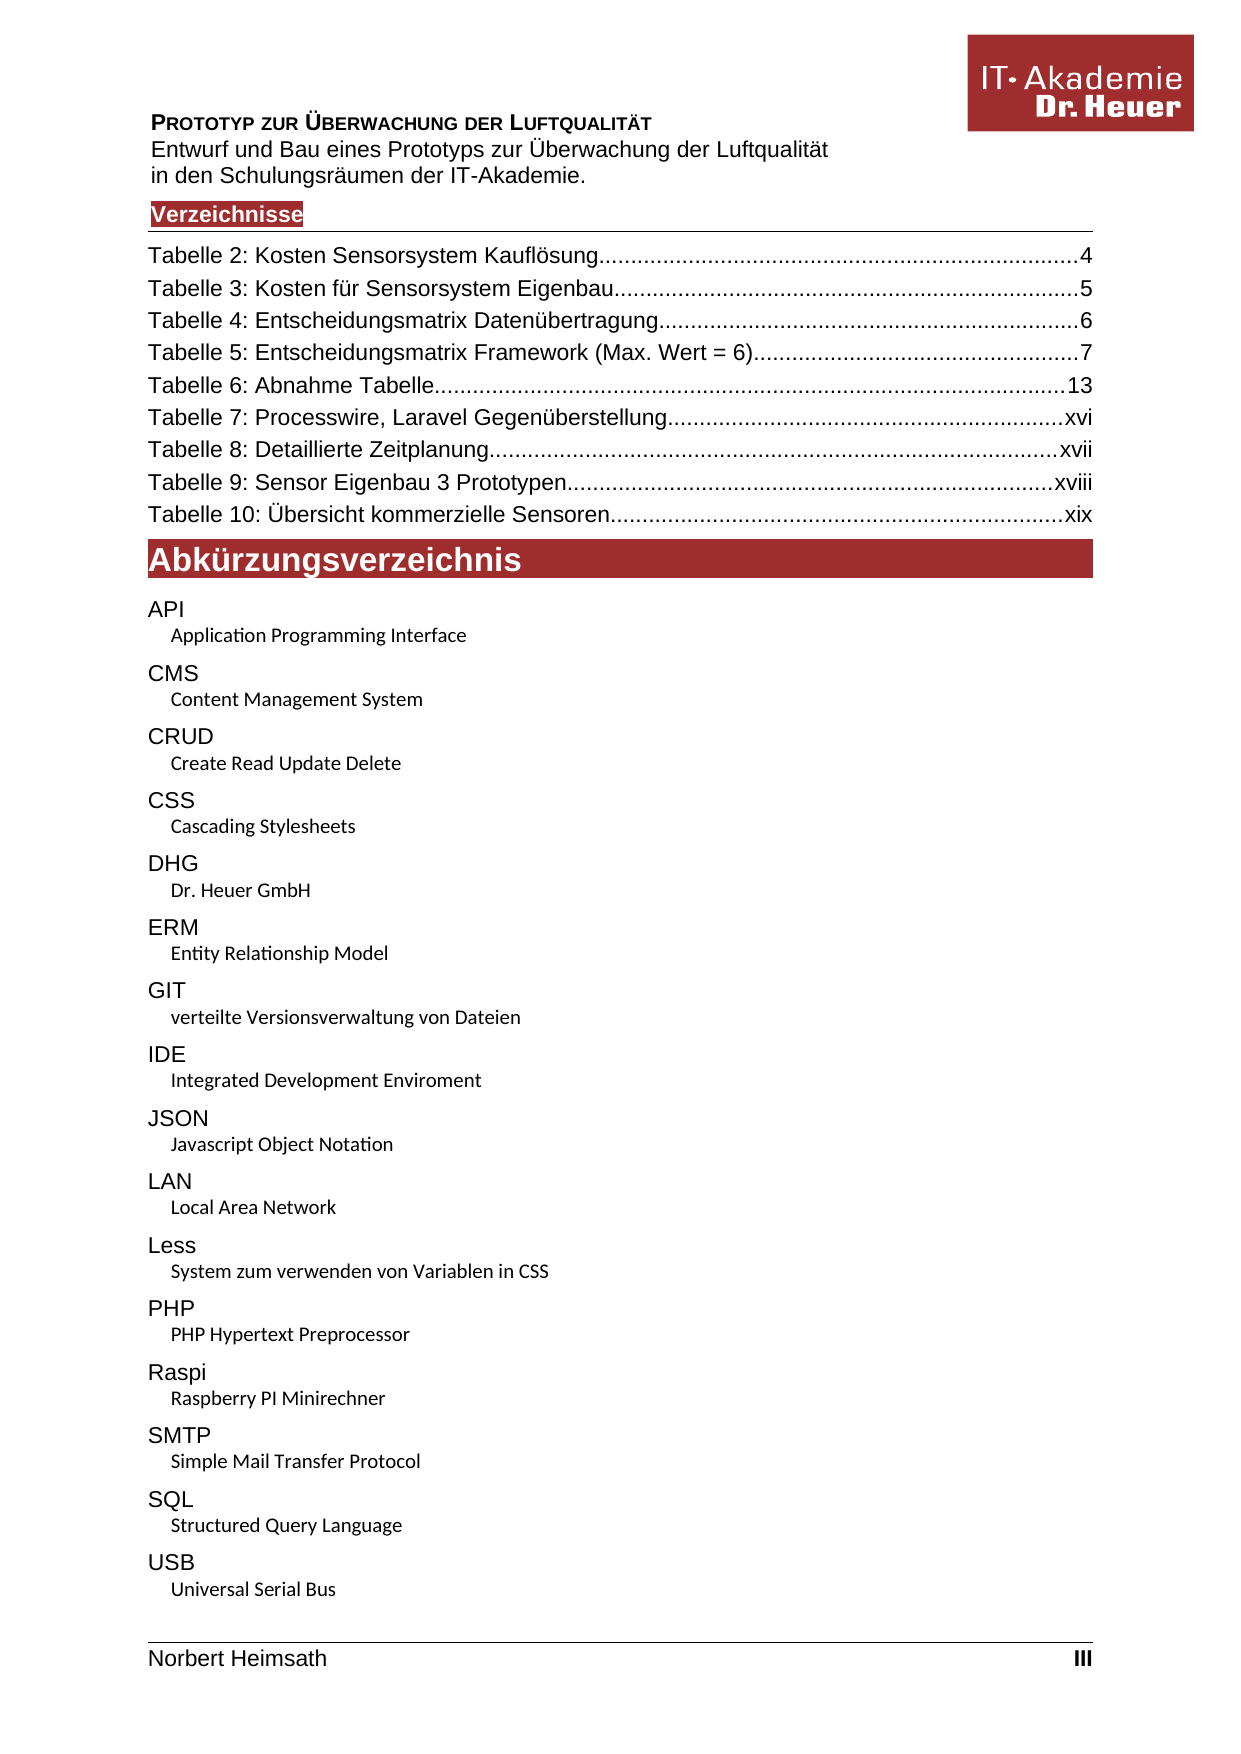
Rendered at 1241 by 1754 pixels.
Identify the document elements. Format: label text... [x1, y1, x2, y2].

text Integrated Development Enviroment [171, 1067, 1093, 1093]
text Tabelle 10: Übersicht kommerzielle Sensoren xix [148, 501, 1093, 527]
text Content Management System [171, 686, 1093, 712]
text Cascading Stylesheets [171, 813, 1093, 839]
text verteilte Versionsverwaltung von Dateien [171, 1004, 1093, 1029]
text Raspberry PI Minirechner [171, 1385, 1093, 1411]
text Tabelle 7: Processwire, Laravel Gegenüberstellung xvi [148, 404, 1093, 430]
text Simple Mail Transfer Protocol [171, 1449, 1093, 1474]
text Universal Serial Bus [171, 1576, 1093, 1601]
text Raspi [148, 1359, 1093, 1385]
text Tabelle 8: Detaillierte Zeitplanung xvii [148, 436, 1093, 463]
text Tabelle 9: Sensor Eigenbau 3 Prototypen xviii [148, 468, 1093, 495]
text Dr. Heuer GmbH [171, 877, 1093, 902]
text API [148, 596, 1093, 623]
text ERM [148, 914, 1093, 940]
text Tabelle 2: Kosten Sensorsystem Kauflösung 4 [148, 242, 1093, 269]
text Structured Query Language [171, 1512, 1093, 1538]
text System zum verwenden von Variablen in CSS [171, 1258, 1093, 1283]
text Less [148, 1232, 1093, 1258]
text GIT [148, 977, 1093, 1004]
text Tabelle 5: Entscheidungsmatrix Framework (Max. Wert = 6) 7 [148, 339, 1093, 366]
text SQL [148, 1486, 1093, 1512]
text Tabelle 4: Entscheidungsmatrix Datenübertragung 6 [148, 307, 1093, 333]
text PHP [148, 1295, 1093, 1322]
text IDE [148, 1041, 1093, 1067]
text SMTP [148, 1422, 1093, 1449]
text DHG [148, 850, 1093, 877]
text Javascript Object Notation [171, 1131, 1093, 1156]
text CMS [148, 660, 1093, 686]
text Local Area Network [171, 1194, 1093, 1220]
text CRUD [148, 723, 1093, 750]
text Tabelle 6: Abnahme Tabelle 13 [148, 372, 1093, 398]
text PHP Hypertext Preprocessor [171, 1322, 1093, 1347]
subtitle Abkürzungsverzeichnis [148, 539, 1093, 578]
text CSS [148, 787, 1093, 813]
text LAN [148, 1168, 1093, 1194]
text JSON [148, 1104, 1093, 1131]
text Entity Relationship Model [171, 940, 1093, 966]
text Application Programming Interface [171, 623, 1093, 648]
text USB [148, 1549, 1093, 1576]
text Tabelle 3: Kosten für Sensorsystem Eigenbau 5 [148, 275, 1093, 301]
text Create Read Update Delete [171, 750, 1093, 775]
